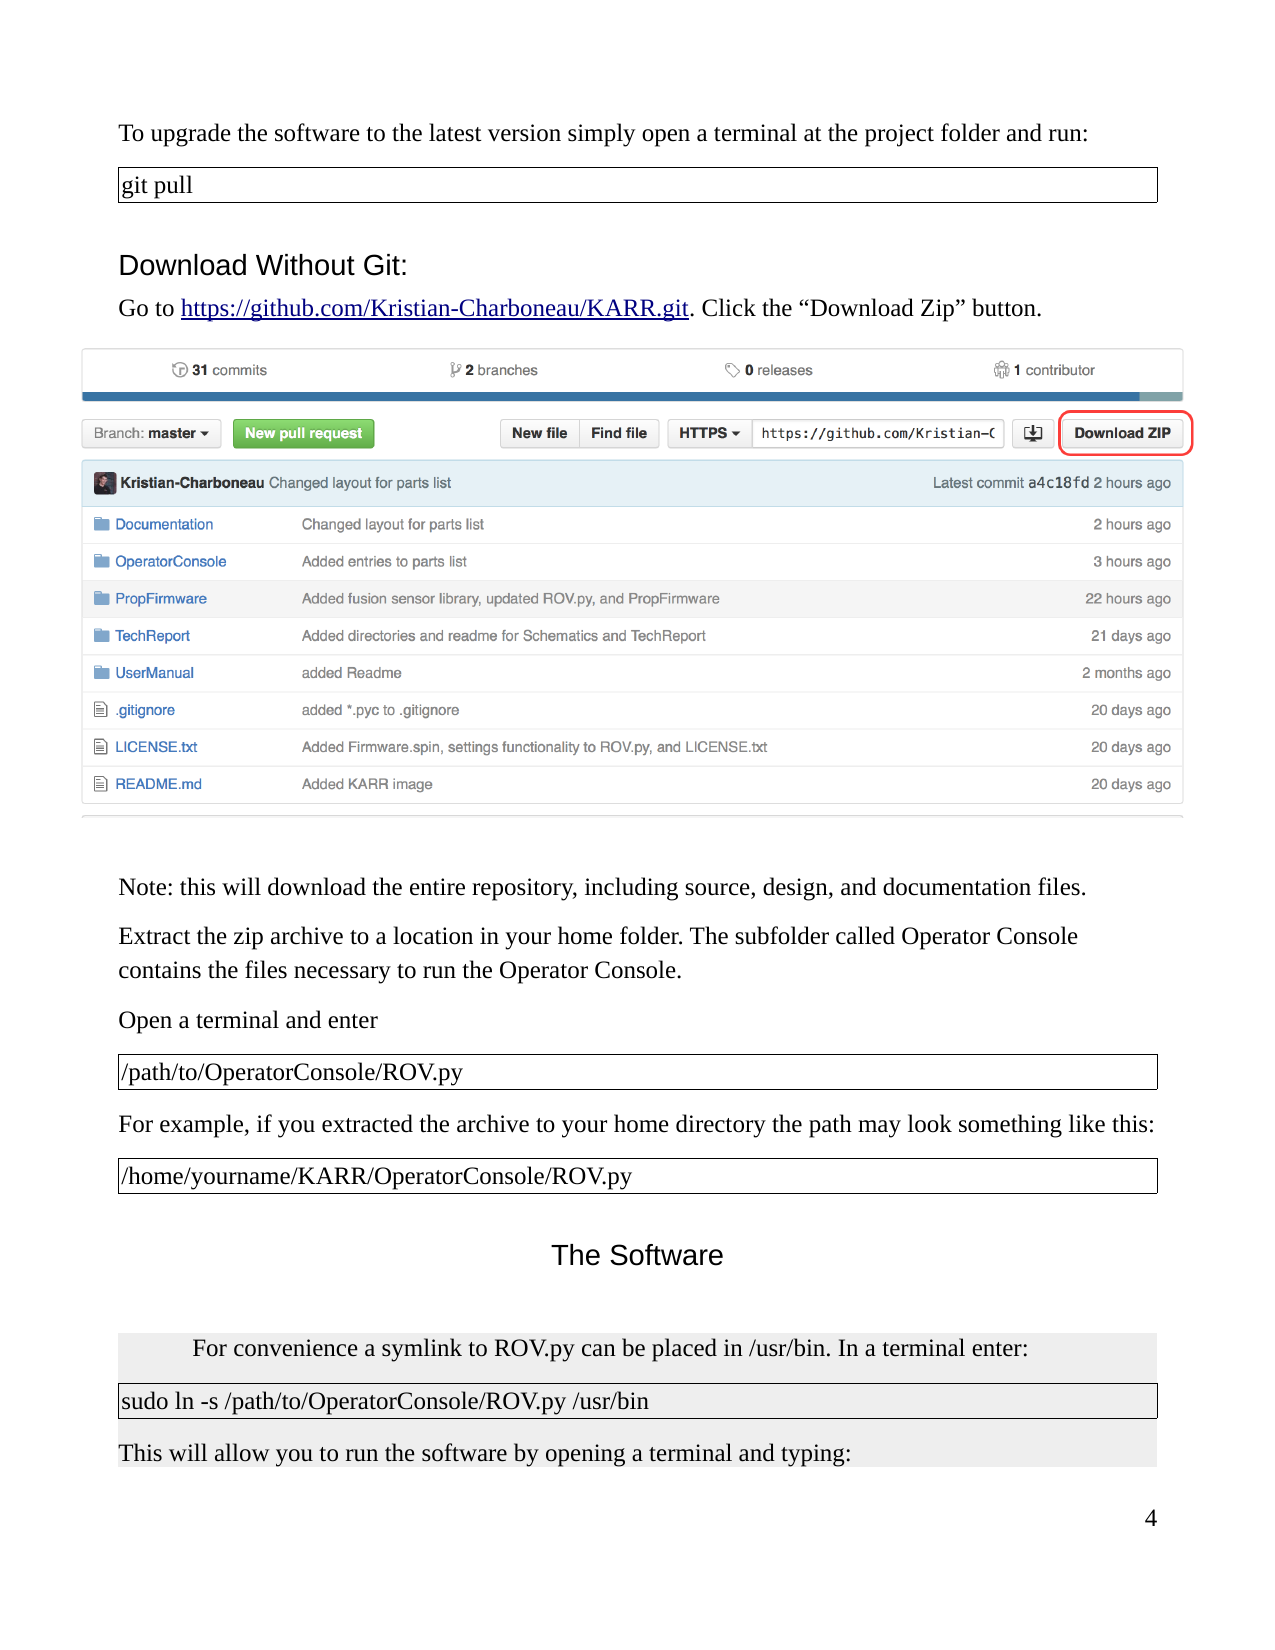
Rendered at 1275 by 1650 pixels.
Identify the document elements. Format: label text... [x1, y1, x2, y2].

subtitle The Software [118, 1238, 1157, 1272]
text For example, if you extracted the archive to your home directory the path may look something like this: [118, 1109, 1157, 1138]
text sudo ln -s /path/to/OperatorConsole/ROV.py /usr/bin [119, 1384, 1157, 1418]
text To upgrade the software to the latest version simply open a terminal at the project folder and run: [118, 118, 1157, 147]
text This will allow you to run the software by opening a terminal and typing: [118, 1438, 1157, 1467]
subtitle Download Without Git: [118, 247, 1157, 281]
text For convenience a symlink to ROV.py can be placed in /usr/bin. In a terminal enter: [118, 1333, 1157, 1362]
text /path/to/OperatorConsole/ROV.py [119, 1055, 1157, 1089]
text Open a terminal and enter [118, 1005, 1157, 1033]
text /home/yourname/KARR/OperatorConsole/ROV.py [119, 1159, 1157, 1193]
text Go to https://github.com/Kristian-Charboneau/KARR.git. Click the “Download Zip” button. [118, 293, 1157, 322]
text Extract the zip archive to a location in your home folder. The subfolder called Operator Console contains the files necessary to run the Operator Console. [118, 921, 1157, 984]
text git pull [119, 168, 1157, 202]
text Note: this will download the entire repository, including source, design, and documentation files. [118, 872, 1157, 901]
picture [68, 342, 1207, 818]
